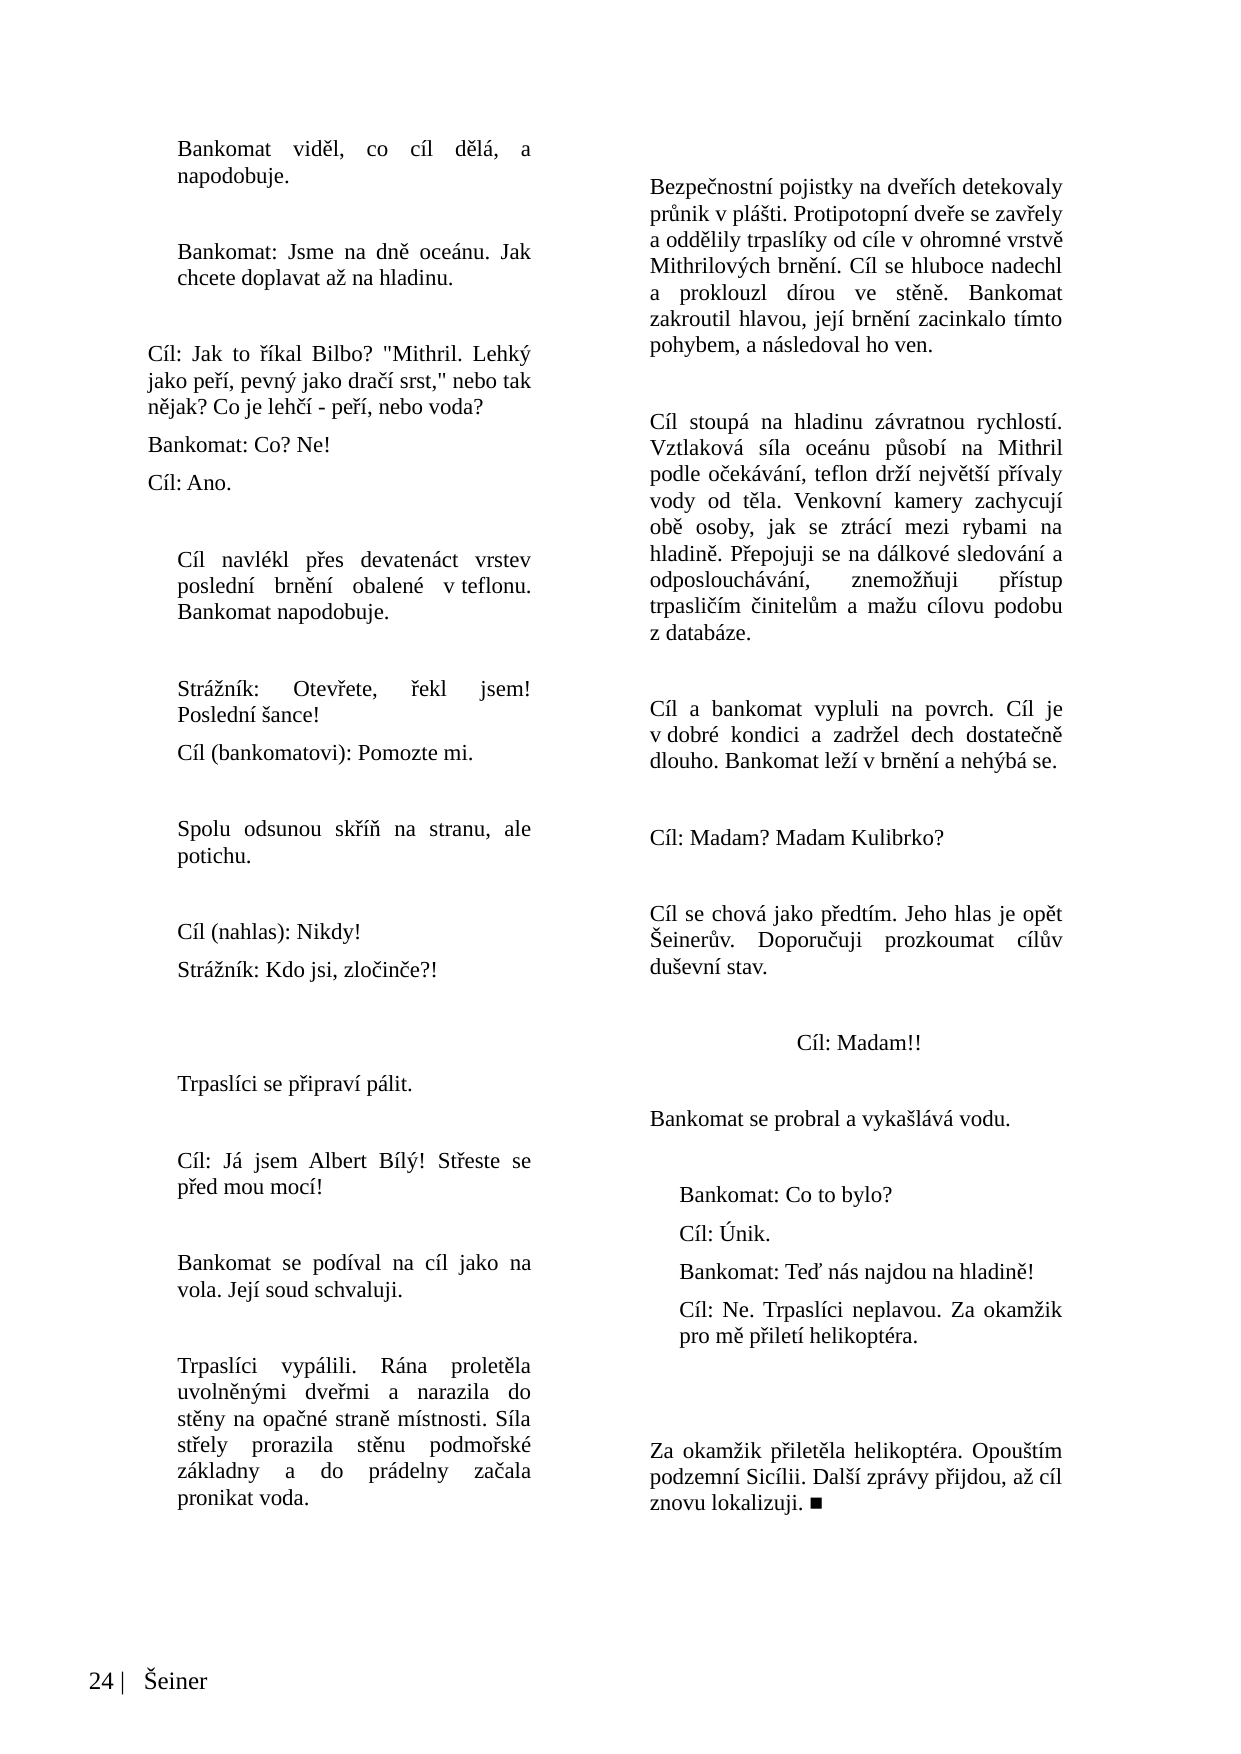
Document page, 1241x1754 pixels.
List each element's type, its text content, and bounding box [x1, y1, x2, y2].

text Cíl: Madam!! [797, 1029, 1064, 1055]
text Cíl: Ano. [148, 469, 532, 496]
text Bankomat: Teď nás najdou na hladině! [679, 1258, 1063, 1284]
text Cíl navlékl přes devatenáct vrstev poslední brnění obalené v teflonu. Bankomat napodobuje. [177, 546, 532, 625]
text Bankomat: Co to bylo? [679, 1182, 1063, 1208]
text Bankomat viděl, co cíl dělá, a napodobuje. [177, 135, 532, 188]
text Bezpečnostní pojistky na dveřích detekovaly průnik v plášti. Protipotopní dveře se zavřely a oddělily trpaslíky od cíle v ohromné vrstvě Mithrilových brnění. Cíl se hluboce nadechl a proklouzl dírou ve stěně. Bankomat zakroutil hlavou, její brnění zacinkalo tímto pohybem, a následoval ho ven. [649, 173, 1063, 358]
text Cíl: Já jsem Albert Bílý! Střeste se před mou mocí! [177, 1147, 532, 1199]
text Cíl: Madam? Madam Kulibrko? [649, 824, 1063, 850]
text Cíl (bankomatovi): Pomozte mi. [177, 739, 532, 766]
text Trpaslíci vypálili. Rána proletěla uvolněnými dveřmi a narazila do stěny na opačné straně místnosti. Síla střely prorazila stěnu podmořské základny a do prádelny začala pronikat voda. [177, 1352, 532, 1510]
text Bankomat: Jsme na dně oceánu. Jak chcete doplavat až na hladinu. [177, 238, 532, 291]
text Cíl se chová jako předtím. Jeho hlas je opět Šeinerův. Doporučuji prozkoumat cílův duševní stav. [649, 900, 1063, 979]
text Strážník: Otevřete, řekl jsem! Poslední šance! [177, 675, 532, 727]
text Bankomat: Co? Ne! [148, 431, 532, 458]
text Strážník: Kdo jsi, zločinče?! [177, 956, 532, 982]
text Cíl: Jak to říkal Bilbo? "Mithril. Lehký jako peří, pevný jako dračí srst," nebo tak nějak? Co je lehčí - peří, nebo voda? [148, 341, 532, 419]
text Spolu odsunou skříň na stranu, ale potichu. [177, 815, 532, 868]
text Cíl (nahlas): Nikdy! [177, 918, 532, 944]
text Cíl stoupá na hladinu závratnou rychlostí. Vztlaková síla oceánu působí na Mithril podle očekávání, teflon drží největší přívaly vody od těla. Venkovní kamery zachycují obě osoby, jak se ztrácí mezi rybami na hladině. Přepojuji se na dálkové sledování a odposlouchávání, znemožňuji přístup trpasličím činitelům a mažu cílovu podobu z databáze. [649, 408, 1063, 645]
text Za okamžik přiletěla helikoptéra. Opouštím podzemní Sicílii. Další zprávy přijdou, až cíl znovu lokalizuji. ■ [649, 1437, 1063, 1516]
text Cíl: Ne. Trpaslíci neplavou. Za okamžik pro mě přiletí helikoptéra. [679, 1296, 1063, 1349]
text Cíl a bankomat vypluli na povrch. Cíl je v dobré kondici a zadržel dech dostatečně dlouho. Bankomat leží v brnění a nehýbá se. [649, 695, 1063, 774]
text Cíl: Únik. [679, 1220, 1063, 1246]
text Bankomat se probral a vykašlává vodu. [649, 1105, 1063, 1132]
text Trpaslíci se připraví pálit. [177, 1071, 532, 1097]
text Bankomat se podíval na cíl jako na vola. Její soud schvaluji. [177, 1249, 532, 1302]
